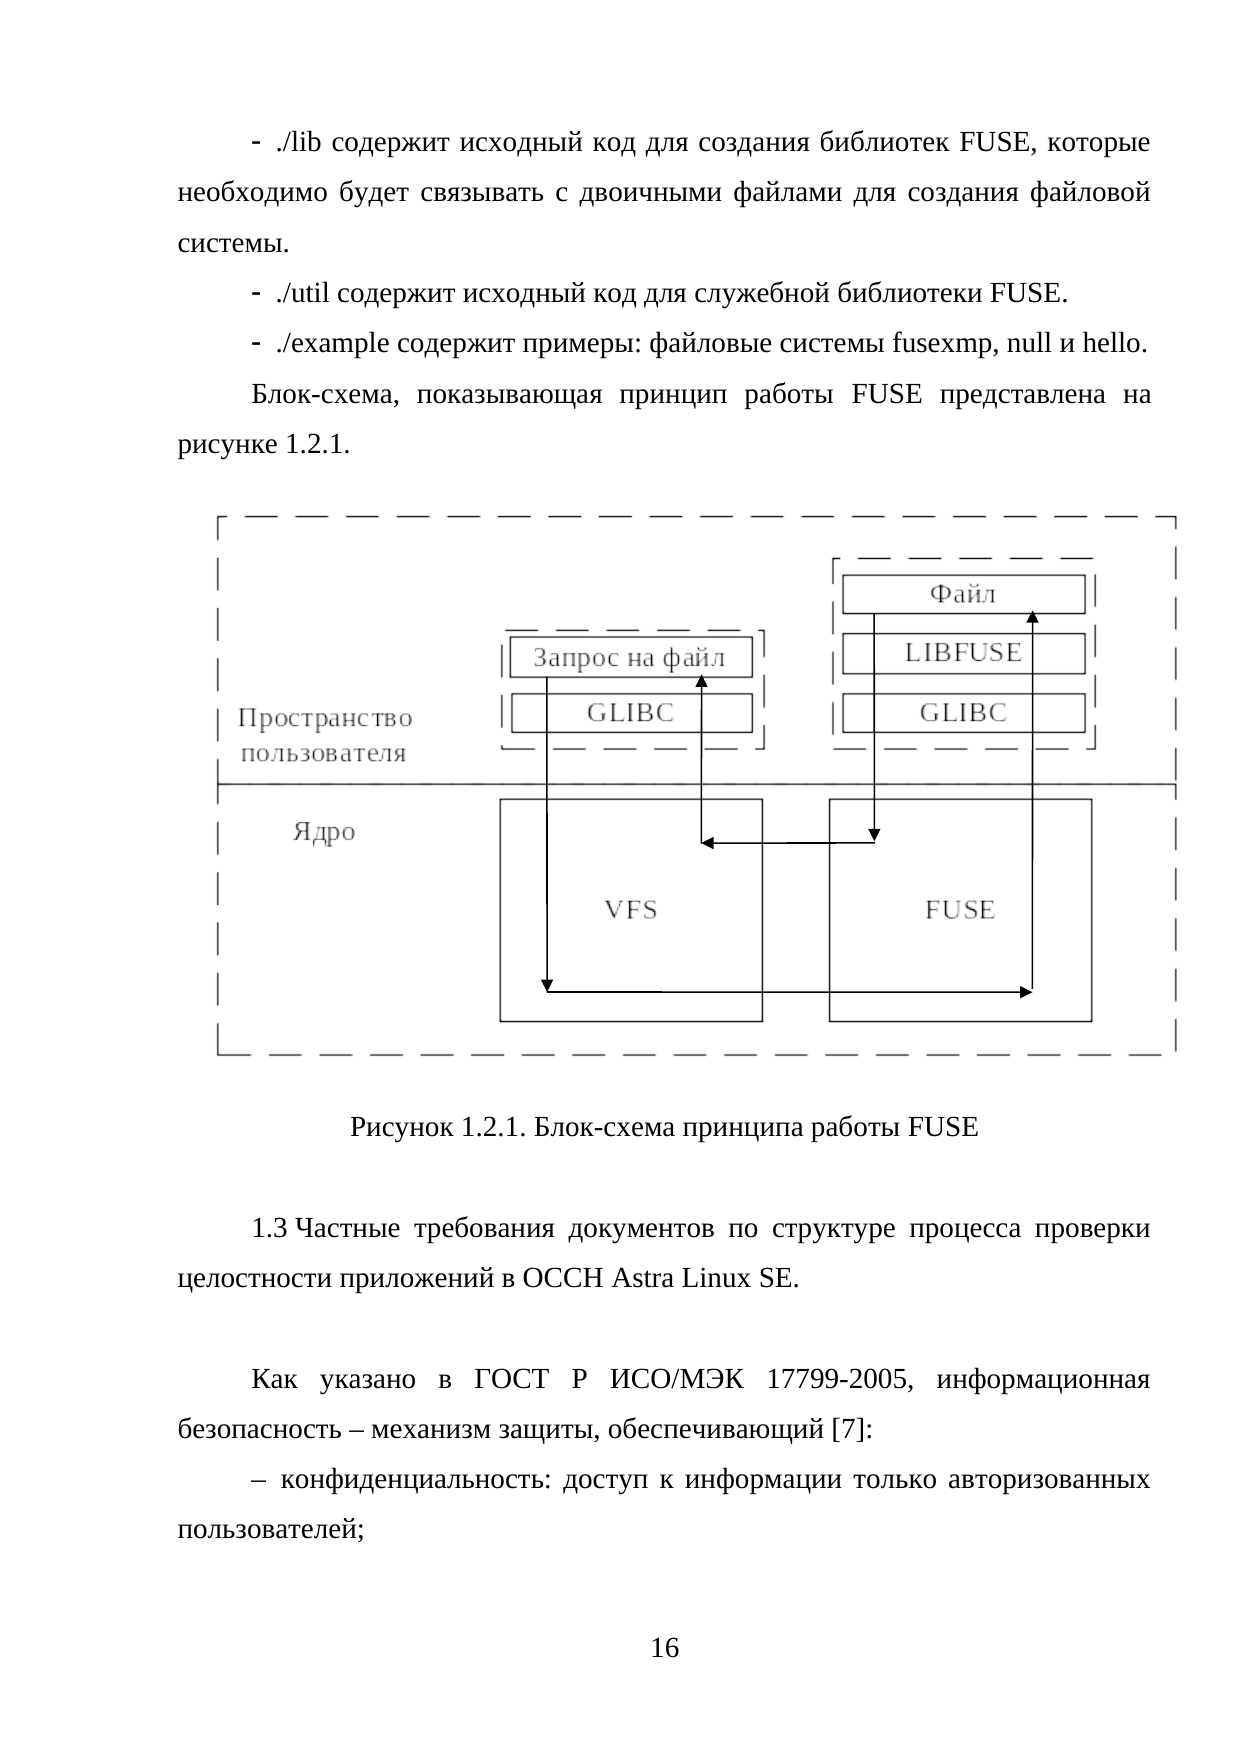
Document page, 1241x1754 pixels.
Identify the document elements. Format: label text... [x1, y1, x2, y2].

list ./lib содержит исходный код для создания библиотек FUSE, которые необходимо будет связывать с двоичными файлами для создания файловой системы. [177, 124, 1152, 258]
text Блок-схема, показывающая принцип работы FUSE представлена на рисунке 1.2.1. [177, 376, 1152, 460]
list ./util содержит исходный код для служебной библиотеки FUSE. [177, 275, 1152, 309]
list конфиденциальность: доступ к информации только авторизованных пользователей; [177, 1461, 1152, 1545]
text Рисунок 1.2.1. Блок-схема принципа работы FUSE [177, 476, 1152, 1143]
subtitle Частные требования документов по структуре процесса проверки целостности приложений в ОССН Astra Linux SE. [177, 1210, 1152, 1294]
list ./example содержит примеры: файловые системы fusexmp, null и hello. [177, 325, 1152, 359]
text Как указано в ГОСТ Р ИСО/МЭК 17799-2005, информационная безопасность – механизм защиты, обеспечивающий [7]: [177, 1361, 1152, 1444]
